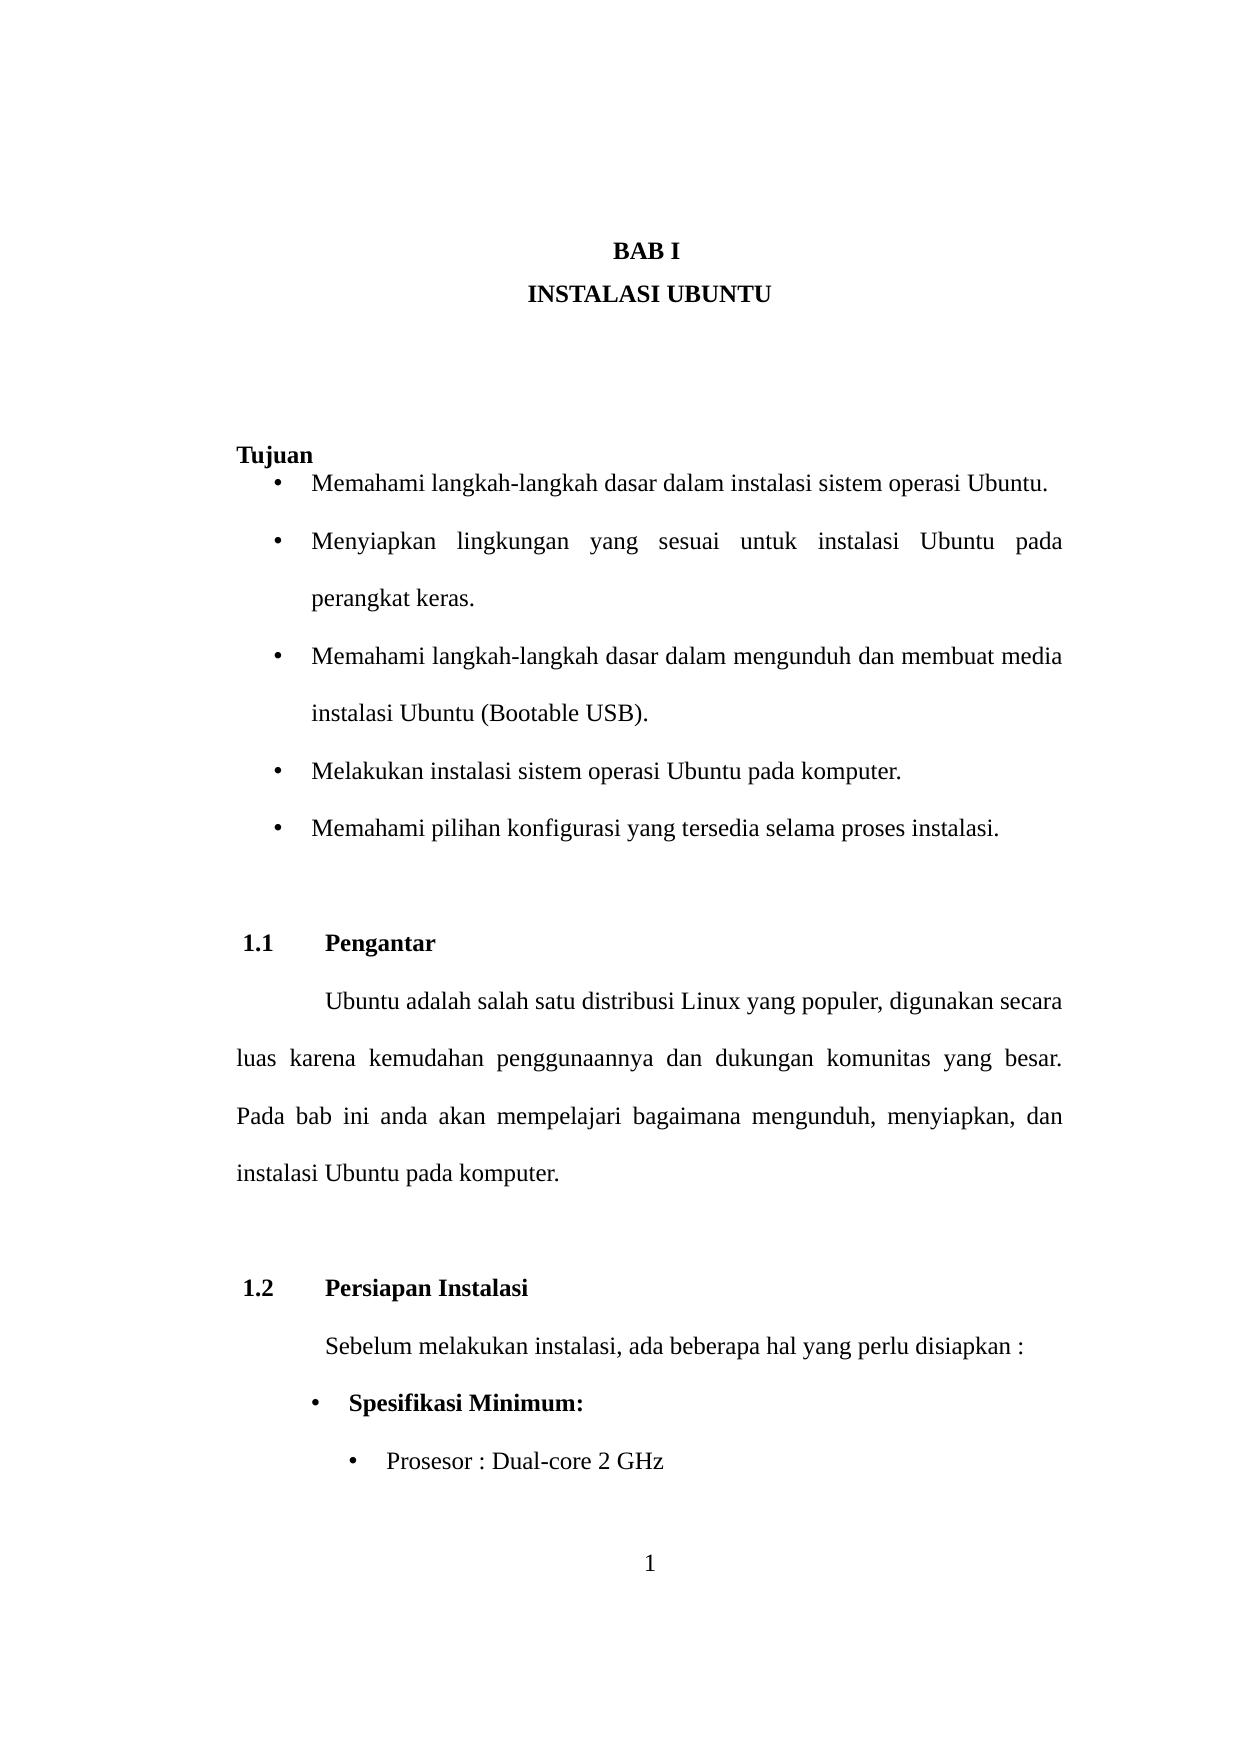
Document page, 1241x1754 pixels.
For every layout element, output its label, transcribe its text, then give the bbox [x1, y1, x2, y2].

text Tujuan [236, 440, 1063, 468]
list Prosesor : Dual-core 2 GHz [349, 1446, 1063, 1475]
subtitle Pengantar [236, 928, 1063, 957]
list Memahami langkah-langkah dasar dalam mengunduh dan membuat media instalasi Ubuntu (Bootable USB). [274, 641, 1063, 727]
subtitle Instalasi Ubuntu [236, 236, 1063, 308]
list Melakukan instalasi sistem operasi Ubuntu pada komputer. [274, 756, 1063, 785]
list Menyiapkan lingkungan yang sesuai untuk instalasi Ubuntu pada perangkat keras. [274, 526, 1063, 612]
list Spesifikasi Minimum: [311, 1388, 1063, 1417]
text Ubuntu adalah salah satu distribusi Linux yang populer, digunakan secara luas karena kemudahan penggunaannya dan dukungan komunitas yang besar. Pada bab ini anda akan mempelajari bagaimana mengunduh, menyiapkan, dan instalasi Ubuntu pada komputer. [236, 986, 1063, 1187]
text Sebelum melakukan instalasi, ada beberapa hal yang perlu disiapkan : [236, 1331, 1063, 1360]
list Memahami langkah-langkah dasar dalam instalasi sistem operasi Ubuntu. [274, 468, 1063, 497]
subtitle Persiapan Instalasi [236, 1273, 1063, 1302]
list Memahami pilihan konfigurasi yang tersedia selama proses instalasi. [274, 813, 1063, 842]
